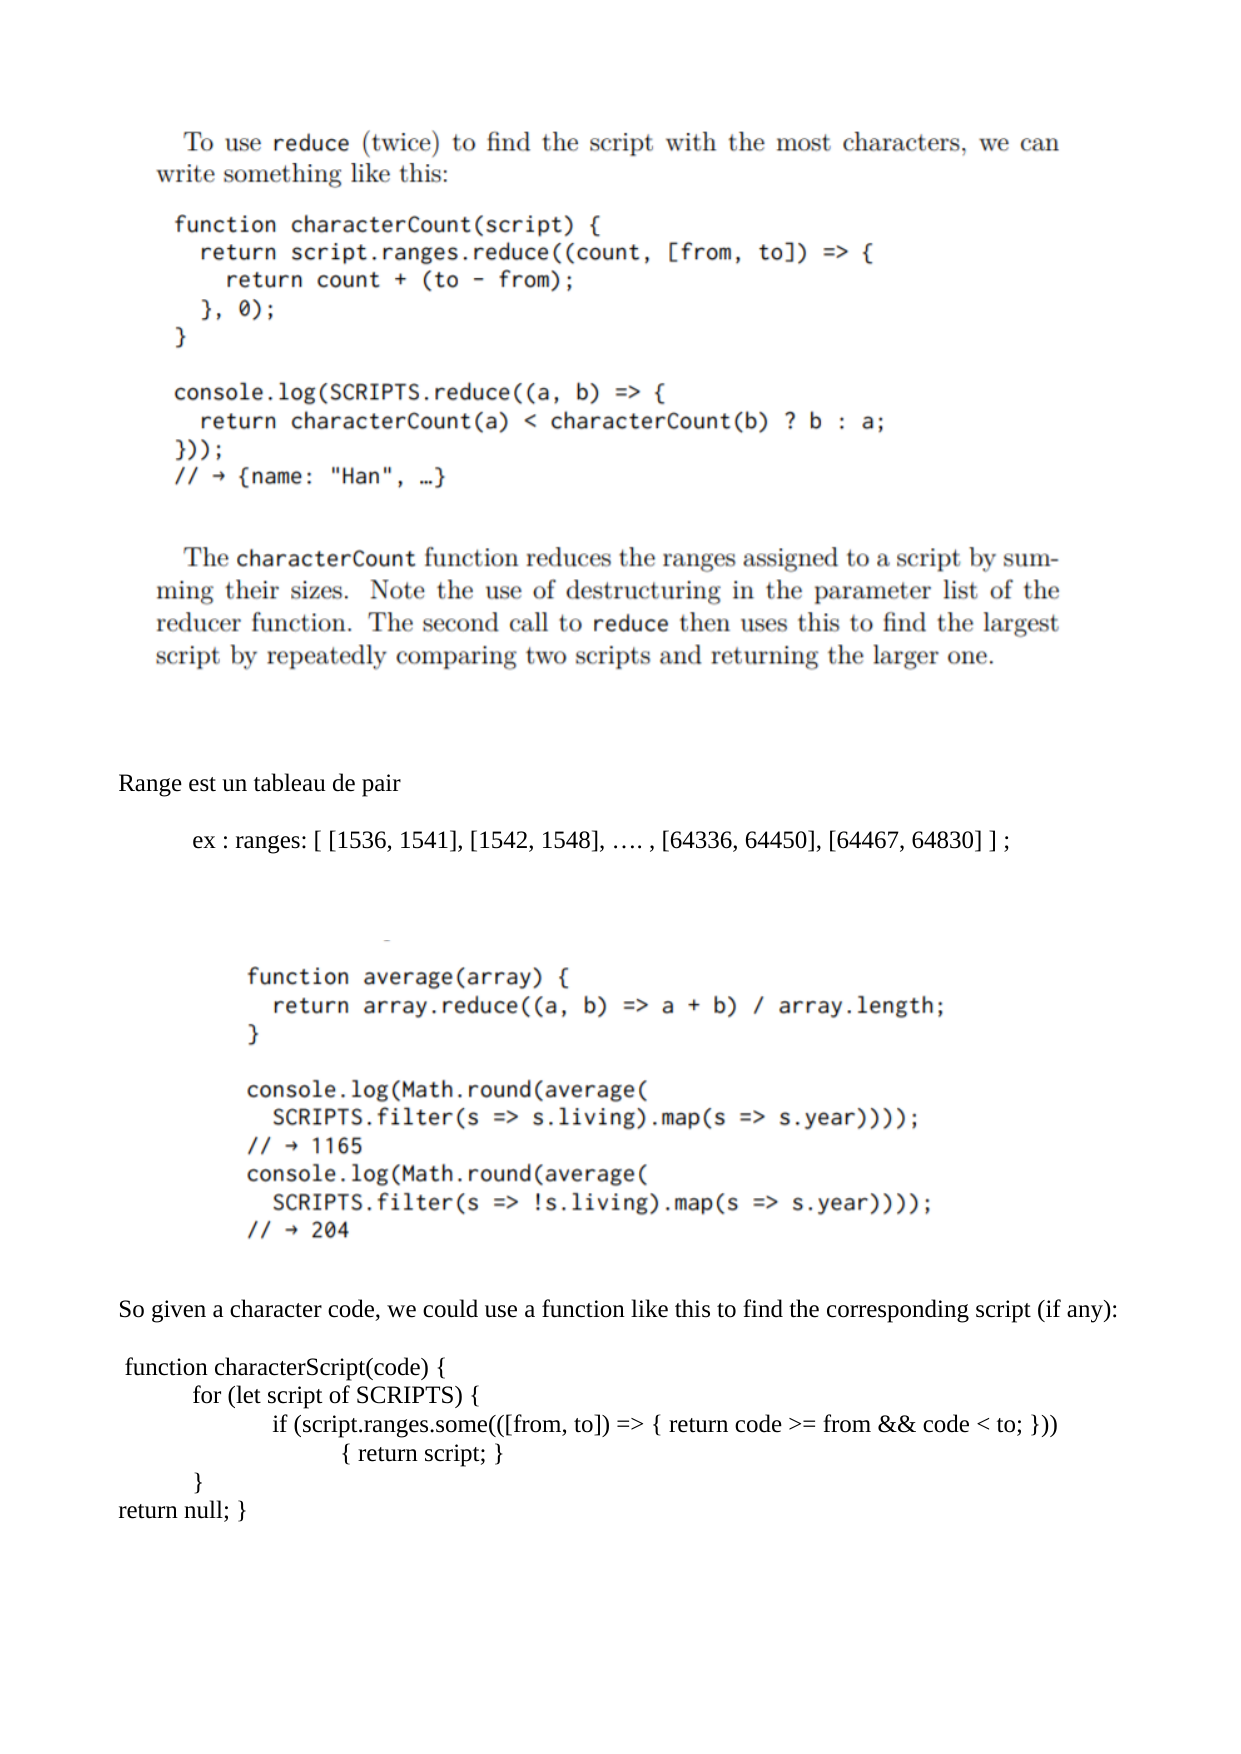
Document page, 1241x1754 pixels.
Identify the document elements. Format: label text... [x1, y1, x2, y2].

text { return script; } [118, 1438, 1122, 1467]
text ex : ranges: [ [1536, 1541], [1542, 1548], …. , [64336, 64450], [64467, 64830] ] ; [118, 826, 1122, 854]
text Range est un tableau de pair [118, 768, 1122, 797]
text function characterScript(code) { [118, 1352, 1122, 1381]
text if (script.ranges.some(([from, to]) => { return code >= from && code < to; })) [118, 1409, 1122, 1438]
picture [215, 940, 1025, 1266]
text } [118, 1467, 1122, 1496]
text So given a character code, we could use a function like this to find the corresponding script (if any): [118, 1294, 1122, 1323]
picture [132, 118, 1109, 682]
text for (let script of SCRIPTS) { [118, 1381, 1122, 1409]
text return null; } [118, 1496, 1122, 1524]
